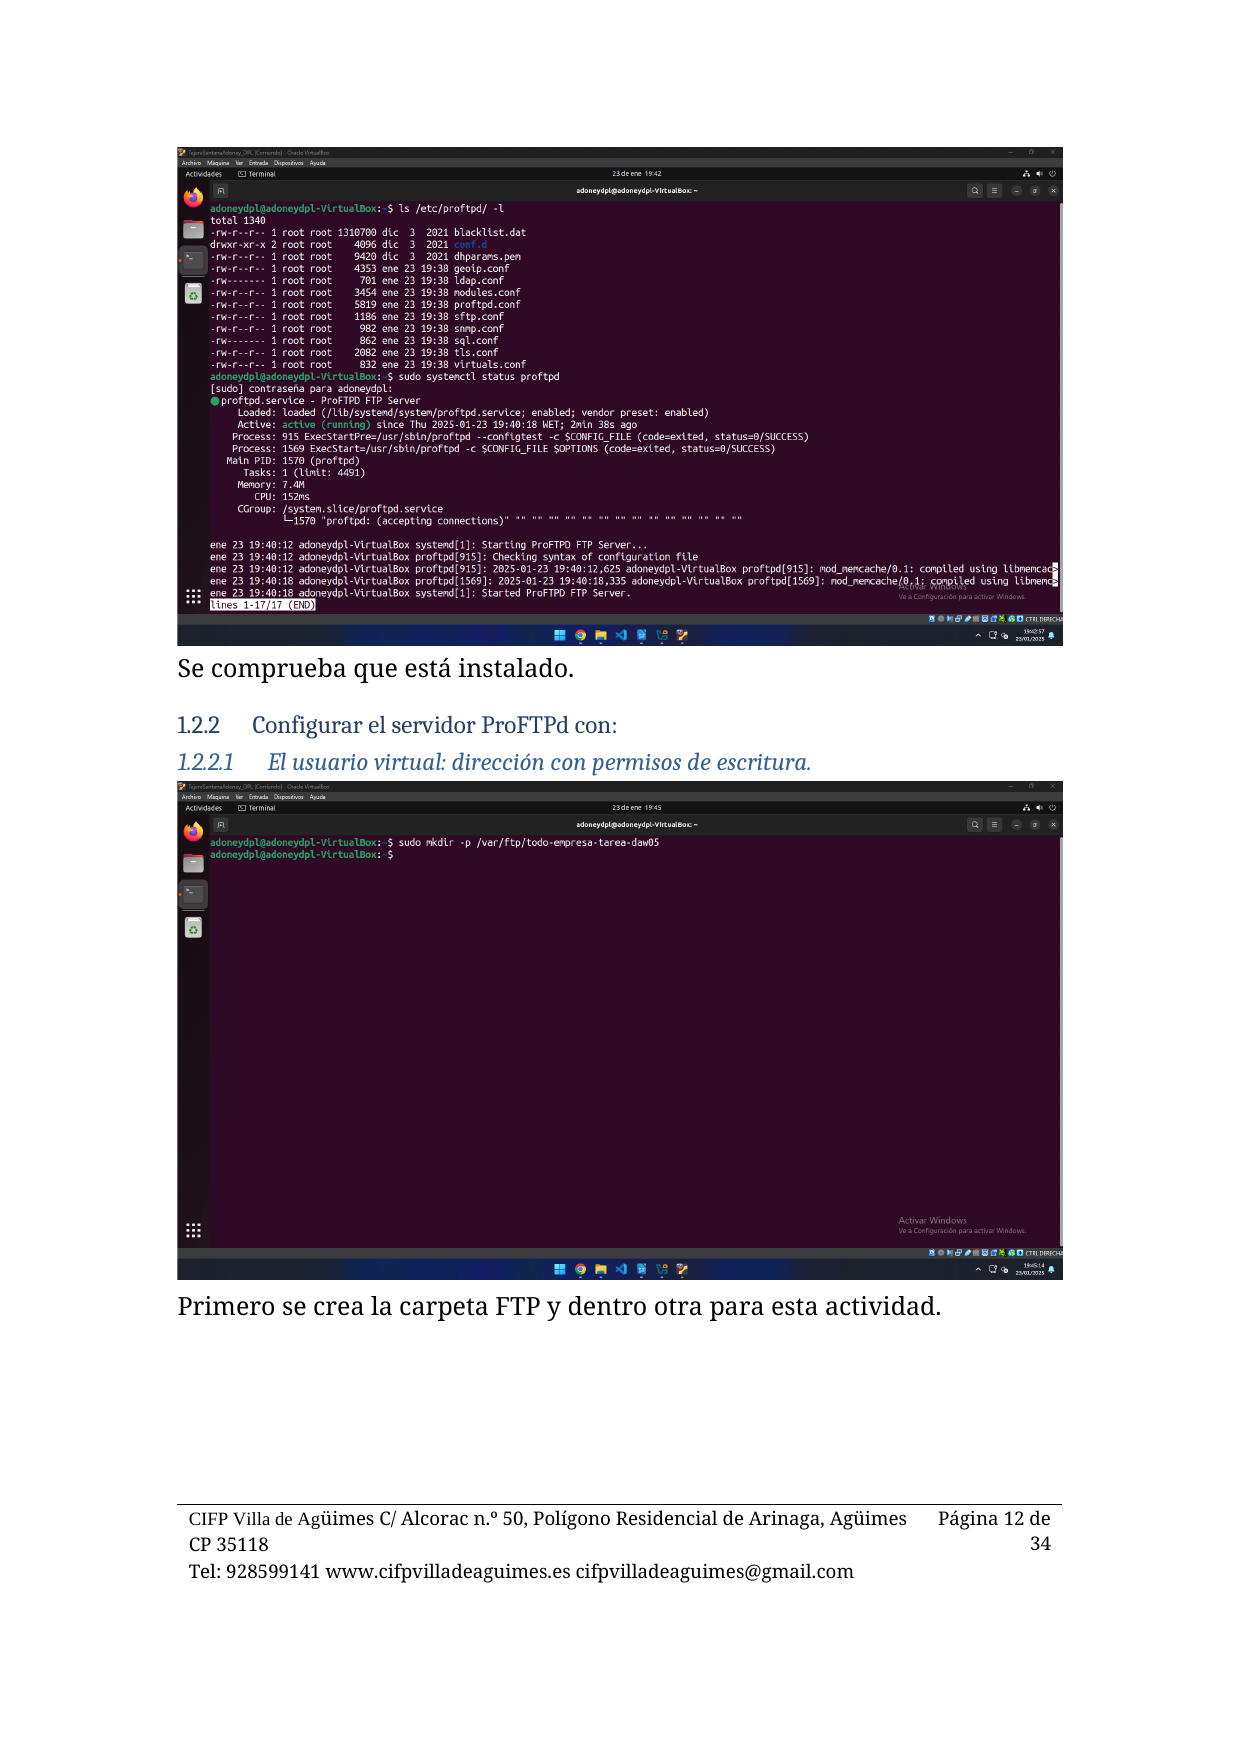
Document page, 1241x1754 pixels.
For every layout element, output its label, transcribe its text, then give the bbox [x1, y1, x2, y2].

picture [177, 147, 1063, 646]
subtitle El usuario virtual: dirección con permisos de escritura. [177, 748, 1063, 777]
picture [177, 781, 1063, 1280]
text Primero se crea la carpeta FTP y dentro otra para esta actividad. [177, 1280, 1063, 1323]
text Se comprueba que está instalado. [177, 646, 1063, 685]
subtitle Configurar el servidor ProFTPd con: [177, 711, 1063, 740]
